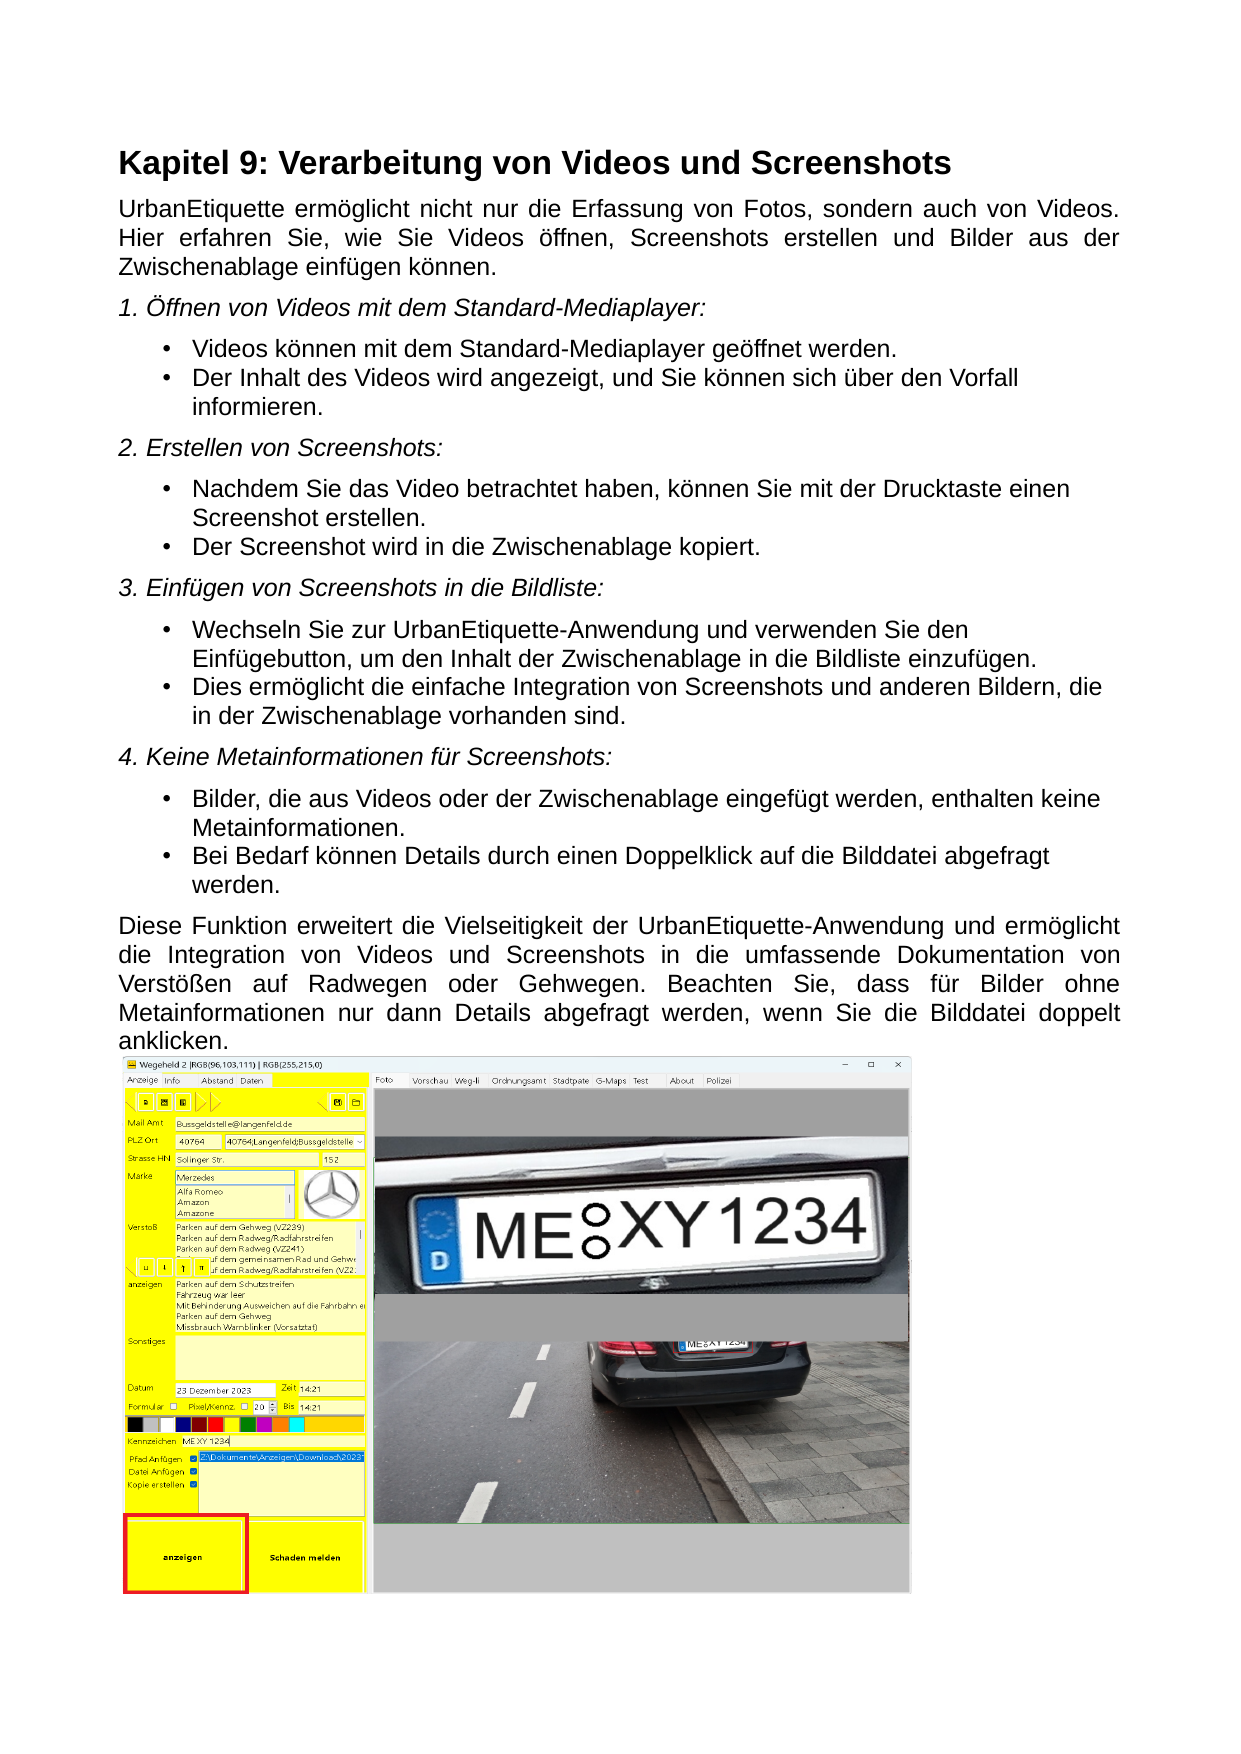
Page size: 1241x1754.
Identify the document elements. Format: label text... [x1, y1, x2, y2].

text 3. Einfügen von Screenshots in die Bildliste: [118, 573, 1122, 602]
list Nachdem Sie das Video betrachtet haben, können Sie mit der Drucktaste einen Screenshot erstellen. [162, 474, 1122, 532]
text Diese Funktion erweitert die Vielseitigkeit der UrbanEtiquette-Anwendung und ermöglicht die Integration von Videos und Screenshots in die umfassende Dokumentation von Verstößen auf Radwegen oder Gehwegen. Beachten Sie, dass für Bilder ohne Metainformationen nur dann Details abgefragt werden, wenn Sie die Bilddatei doppelt anklicken. [118, 911, 1122, 1055]
text UrbanEtiquette ermöglicht nicht nur die Erfassung von Fotos, sondern auch von Videos. Hier erfahren Sie, wie Sie Videos öffnen, Screenshots erstellen und Bilder aus der Zwischenablage einfügen können. [118, 194, 1122, 281]
text 4. Keine Metainformationen für Screenshots: [118, 742, 1122, 771]
list Bilder, die aus Videos oder der Zwischenablage eingefügt werden, enthalten keine Metainformationen. [162, 784, 1122, 841]
list Wechseln Sie zur UrbanEtiquette-Anwendung und verwenden Sie den Einfügebutton, um den Inhalt der Zwischenablage in die Bildliste einzufügen. [162, 615, 1122, 672]
text 2. Erstellen von Screenshots: [118, 433, 1122, 462]
list Videos können mit dem Standard-Mediaplayer geöffnet werden. [162, 334, 1122, 363]
text 1. Öffnen von Videos mit dem Standard-Mediaplayer: [118, 293, 1122, 322]
list Bei Bedarf können Details durch einen Doppelklick auf die Bilddatei abgefragt werden. [162, 841, 1122, 899]
subtitle Kapitel 9: Verarbeitung von Videos und Screenshots [118, 143, 1122, 182]
list Der Inhalt des Videos wird angezeigt, und Sie können sich über den Vorfall informieren. [162, 363, 1122, 421]
list Dies ermöglicht die einfache Integration von Screenshots und anderen Bildern, die in der Zwischenablage vorhanden sind. [162, 672, 1122, 730]
list Der Screenshot wird in die Zwischenablage kopiert. [162, 532, 1122, 561]
